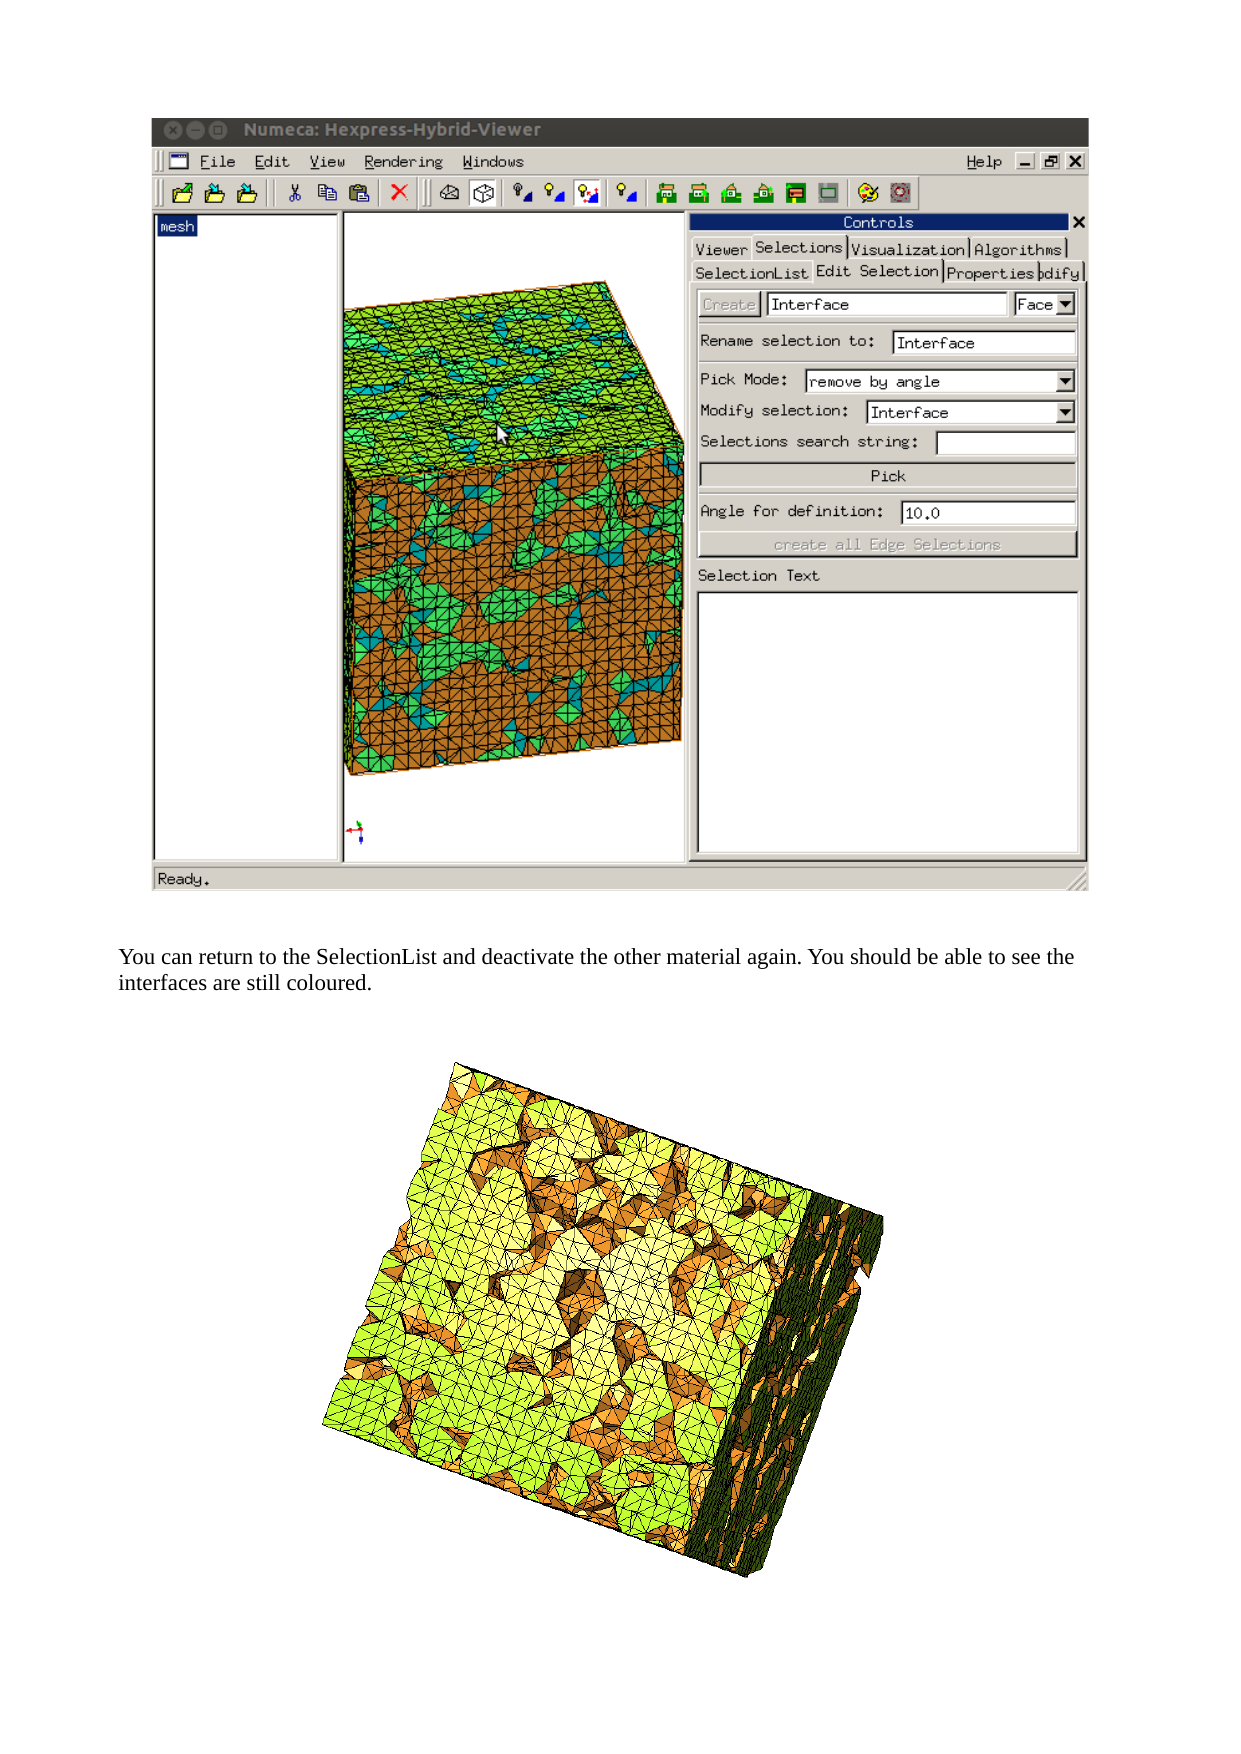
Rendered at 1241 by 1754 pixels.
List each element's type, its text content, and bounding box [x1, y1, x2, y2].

picture [315, 1028, 400, 1595]
picture [151, 118, 355, 891]
text You can return to the SelectionList and deactivate the other material again. You should be able to see the interfaces are still coloured. [118, 943, 1122, 995]
